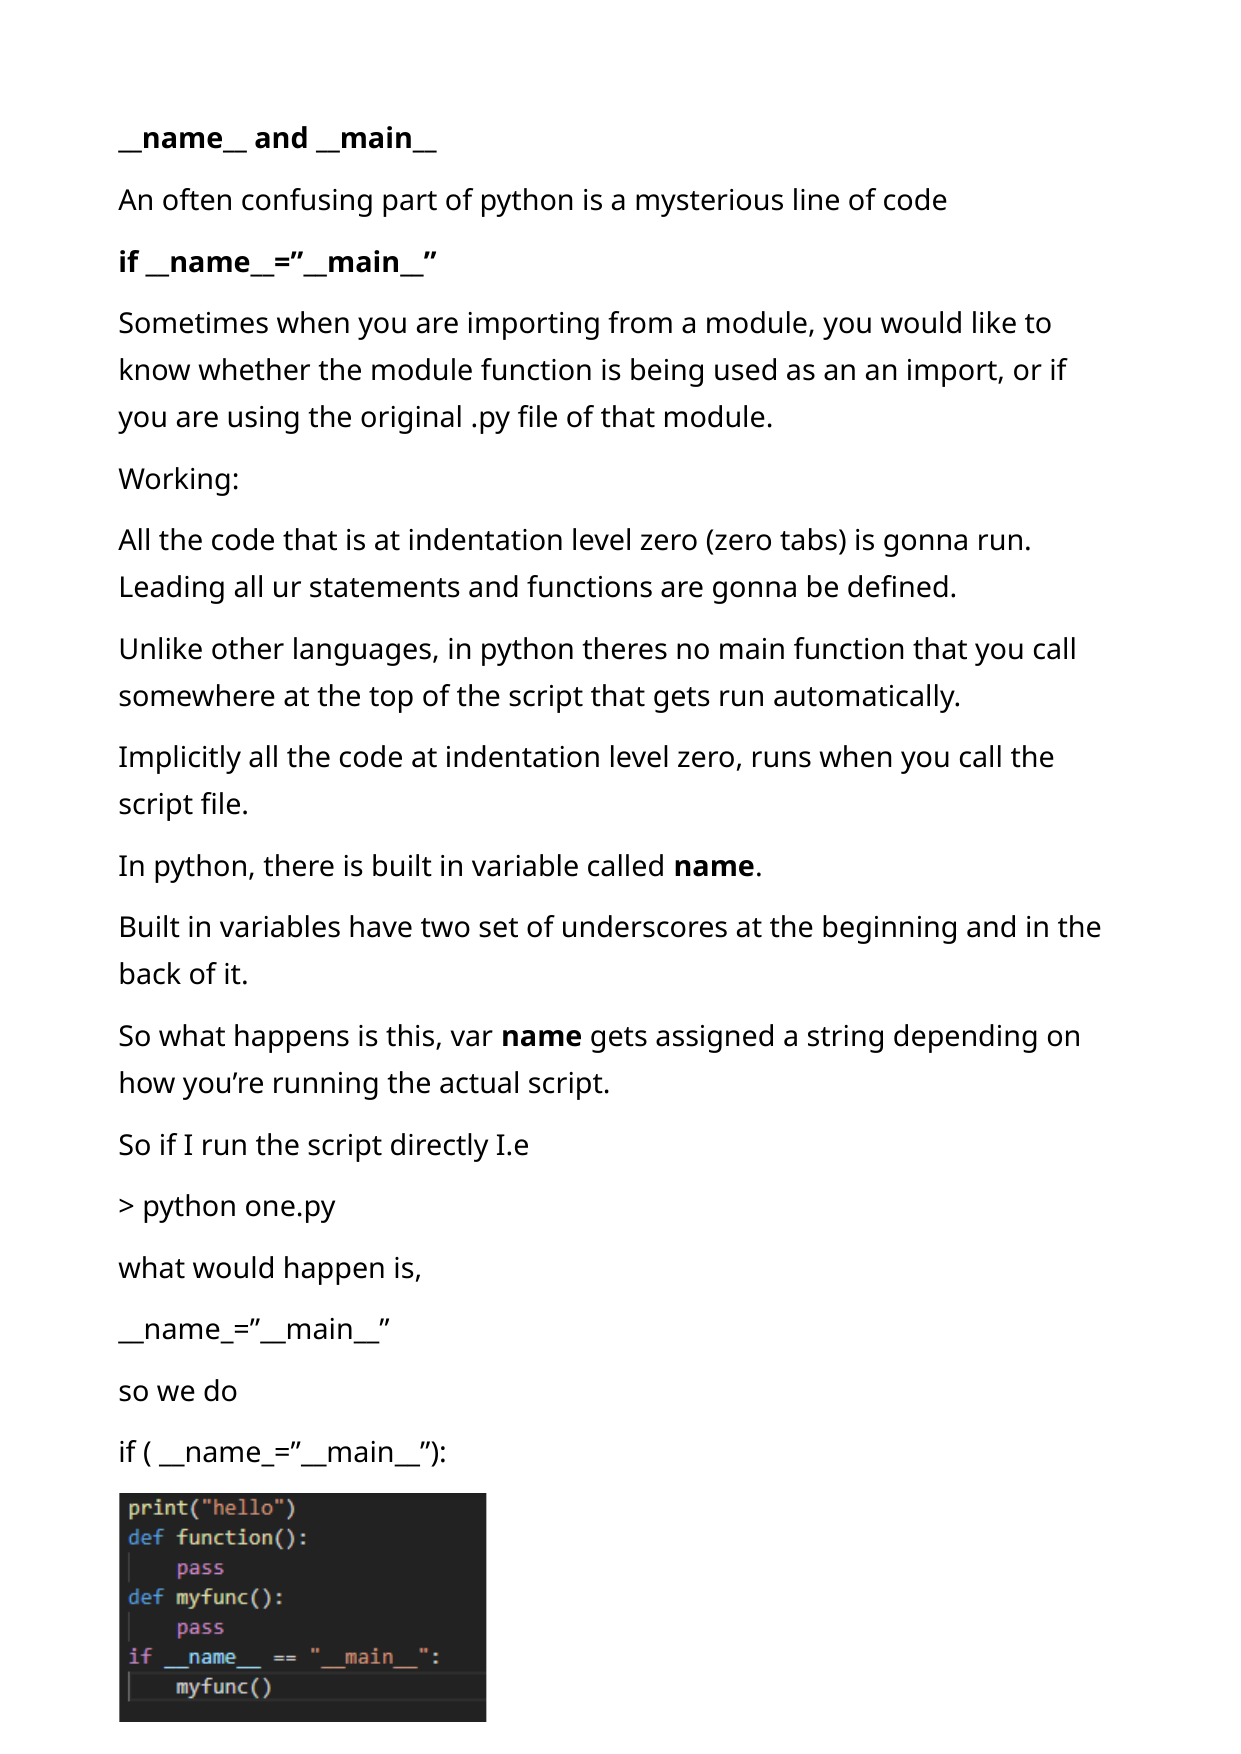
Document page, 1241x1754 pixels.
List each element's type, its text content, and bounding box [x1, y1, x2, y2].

text what would happen is, [118, 1247, 1122, 1286]
text __name__ and __main__ [118, 118, 1122, 157]
text Built in variables have two set of underscores at the beginning and in the back of it. [118, 907, 1122, 993]
text > python one.py [118, 1186, 1122, 1225]
text So what happens is this, var name gets assigned a string depending on how you’re running the actual script. [118, 1016, 1122, 1102]
text __name_=”__main__” [118, 1309, 1122, 1348]
text So if I run the script directly I.e [118, 1124, 1122, 1163]
text In python, there is built in variable called name. [118, 846, 1122, 885]
text so we do [118, 1370, 1122, 1409]
text Unlike other languages, in python theres no main function that you call somewhere at the top of the script that gets run automatically. [118, 628, 1122, 714]
picture [119, 1493, 487, 1722]
text Implicitly all the code at indentation level zero, runs when you call the script file. [118, 737, 1122, 823]
text if ( __name_=”__main__”): [118, 1432, 1122, 1471]
text Working: [118, 458, 1122, 497]
text if __name__=”__main__” [118, 241, 1122, 280]
text Sometimes when you are importing from a module, you would like to know whether the module function is being used as an an import, or if you are using the original .py file of that module. [118, 303, 1122, 436]
text An often confusing part of python is a mysterious line of code [118, 180, 1122, 219]
text All the code that is at indentation level zero (zero tabs) is gonna run. Leading all ur statements and functions are gonna be defined. [118, 520, 1122, 606]
